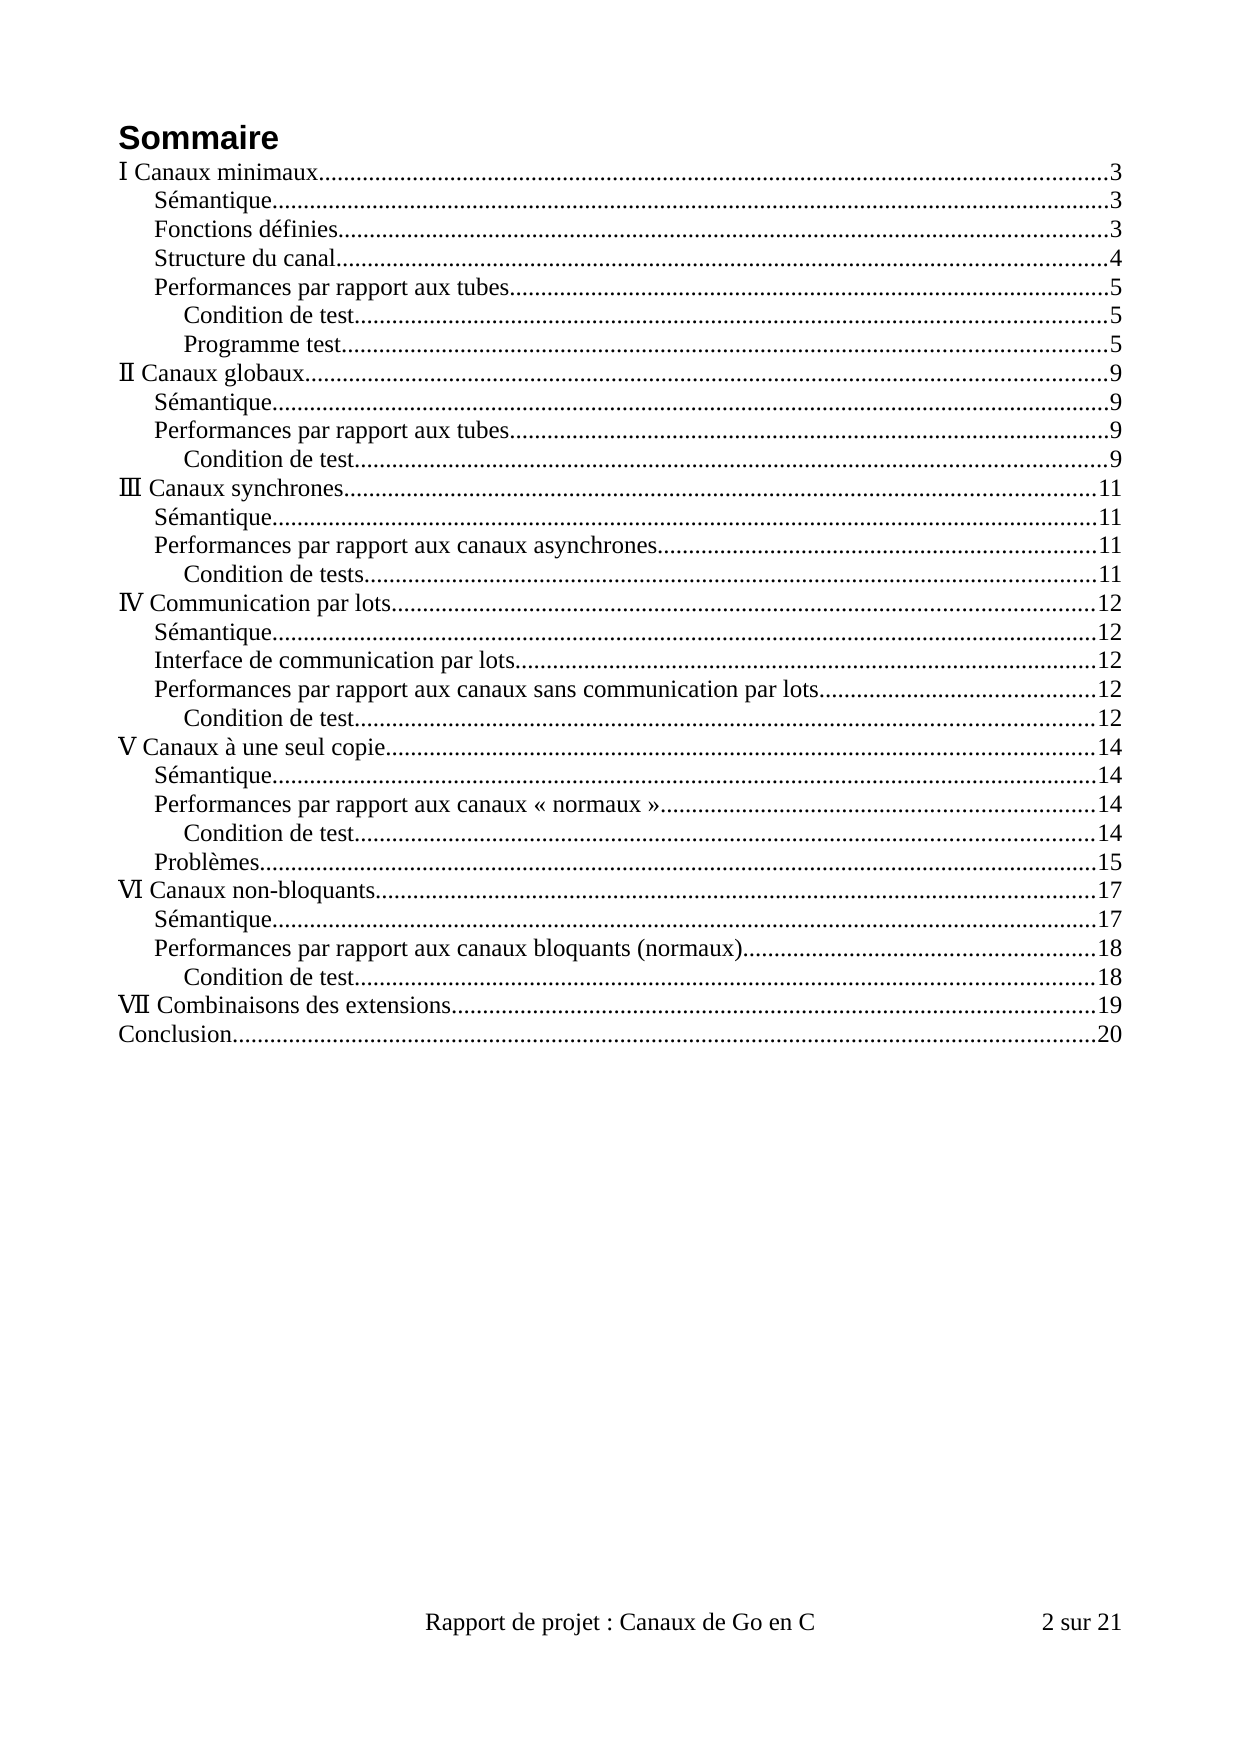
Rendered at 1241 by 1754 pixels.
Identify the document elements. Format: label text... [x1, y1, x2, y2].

text Performances par rapport aux canaux « normaux » 14 [148, 789, 1122, 818]
text Condition de test 14 [177, 818, 1122, 847]
text Ⅳ Communication par lots 12 [118, 588, 1122, 617]
text Performances par rapport aux canaux sans communication par lots 12 [148, 674, 1122, 703]
text Ⅰ Canaux minimaux 3 [118, 157, 1122, 185]
text Performances par rapport aux canaux bloquants (normaux) 18 [148, 933, 1122, 962]
text Sémantique 14 [148, 760, 1122, 789]
text Problèmes 15 [148, 847, 1122, 875]
text Ⅴ Canaux à une seul copie 14 [118, 732, 1122, 760]
text Programme test 5 [177, 329, 1122, 358]
text Sémantique 17 [148, 904, 1122, 933]
text Condition de test 12 [177, 703, 1122, 732]
text Condition de test 9 [177, 444, 1122, 473]
text Performances par rapport aux canaux asynchrones 11 [148, 530, 1122, 559]
text Ⅱ Canaux globaux 9 [118, 358, 1122, 387]
text Ⅲ Canaux synchrones 11 [118, 473, 1122, 502]
text Ⅶ Combinaisons des extensions 19 [118, 990, 1122, 1019]
text Conclusion 20 [118, 1019, 1122, 1048]
text Sémantique 12 [148, 617, 1122, 645]
text Ⅵ Canaux non-bloquants 17 [118, 875, 1122, 904]
text Condition de test 5 [177, 300, 1122, 329]
text Sémantique 11 [148, 502, 1122, 530]
text Structure du canal 4 [148, 243, 1122, 272]
text Condition de test 18 [177, 962, 1122, 990]
text Performances par rapport aux tubes 5 [148, 272, 1122, 300]
text Condition de tests 11 [177, 559, 1122, 588]
text Interface de communication par lots 12 [148, 645, 1122, 674]
text Fonctions définies 3 [148, 214, 1122, 243]
text Performances par rapport aux tubes 9 [148, 415, 1122, 444]
text Sémantique 9 [148, 387, 1122, 415]
subtitle Sommaire [118, 118, 1122, 157]
text Sémantique 3 [148, 185, 1122, 214]
